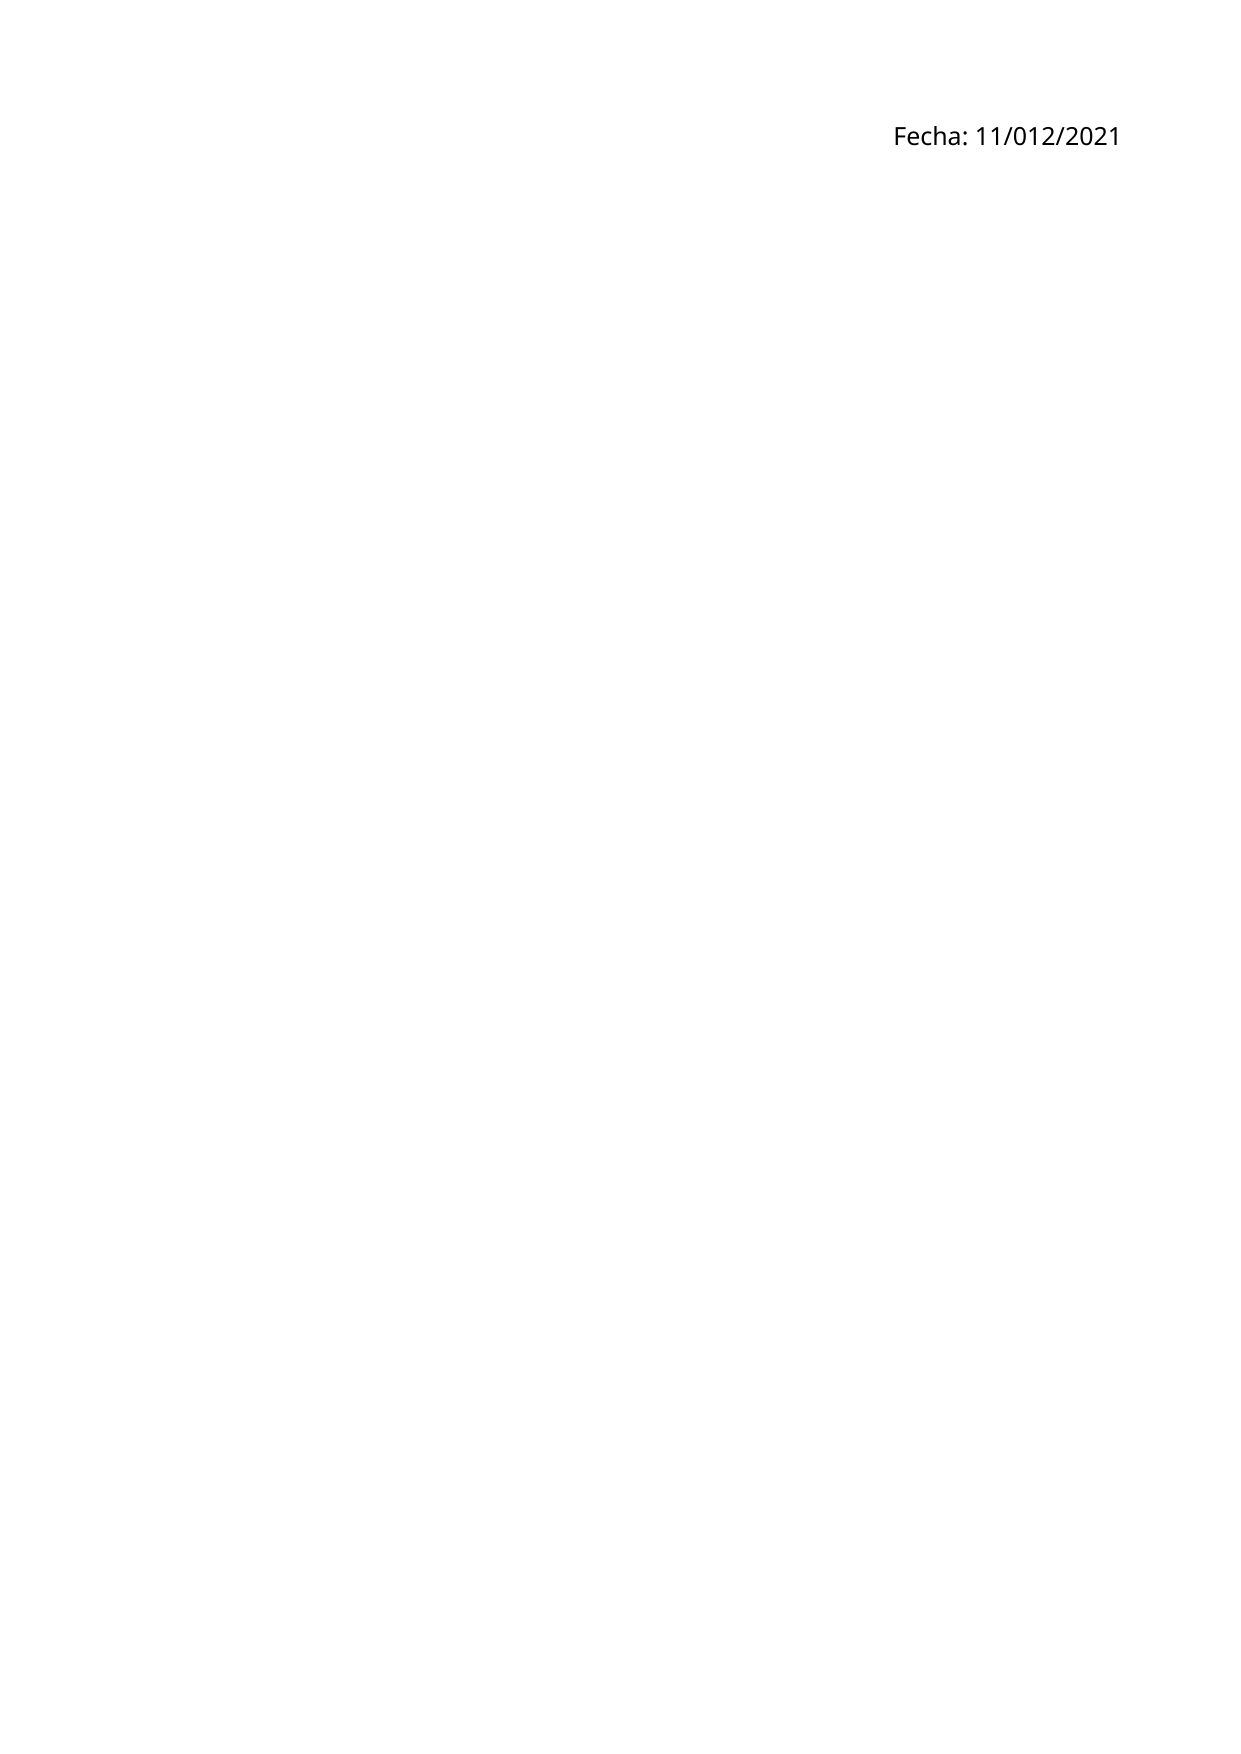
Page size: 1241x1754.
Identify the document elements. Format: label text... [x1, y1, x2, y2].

text Fecha: 11/012/2021 [118, 118, 1122, 152]
